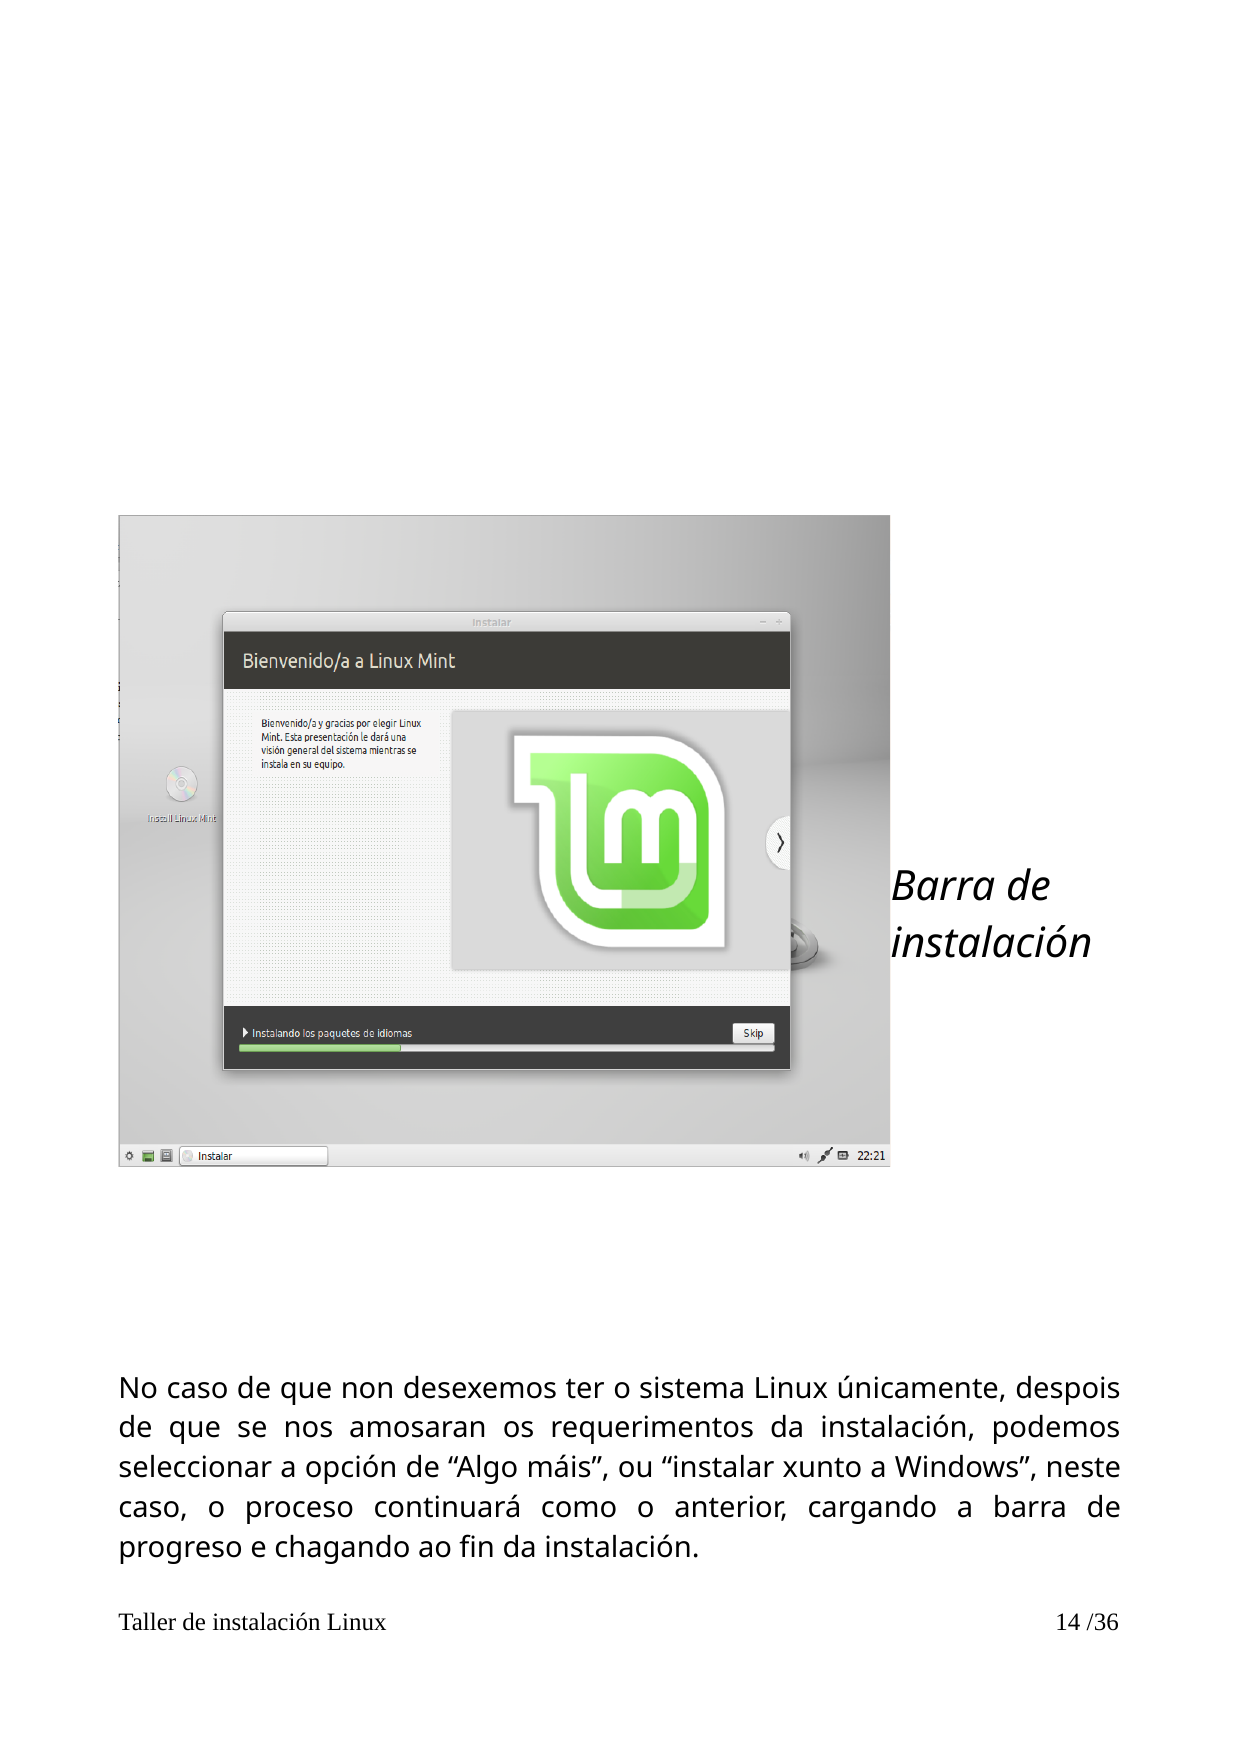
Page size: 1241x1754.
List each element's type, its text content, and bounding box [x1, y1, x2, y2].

text Barra de instalación [891, 856, 1122, 970]
picture [118, 515, 891, 1167]
text No caso de que non desexemos ter o sistema Linux únicamente, despois de que se nos amosaran os requerimentos da instalación, podemos seleccionar a opción de “Algo máis”, ou “instalar xunto a Windows”, neste caso, o proceso continuará como o anterior, cargando a barra de progreso e chagando ao fin da instalación. [118, 1367, 1122, 1566]
